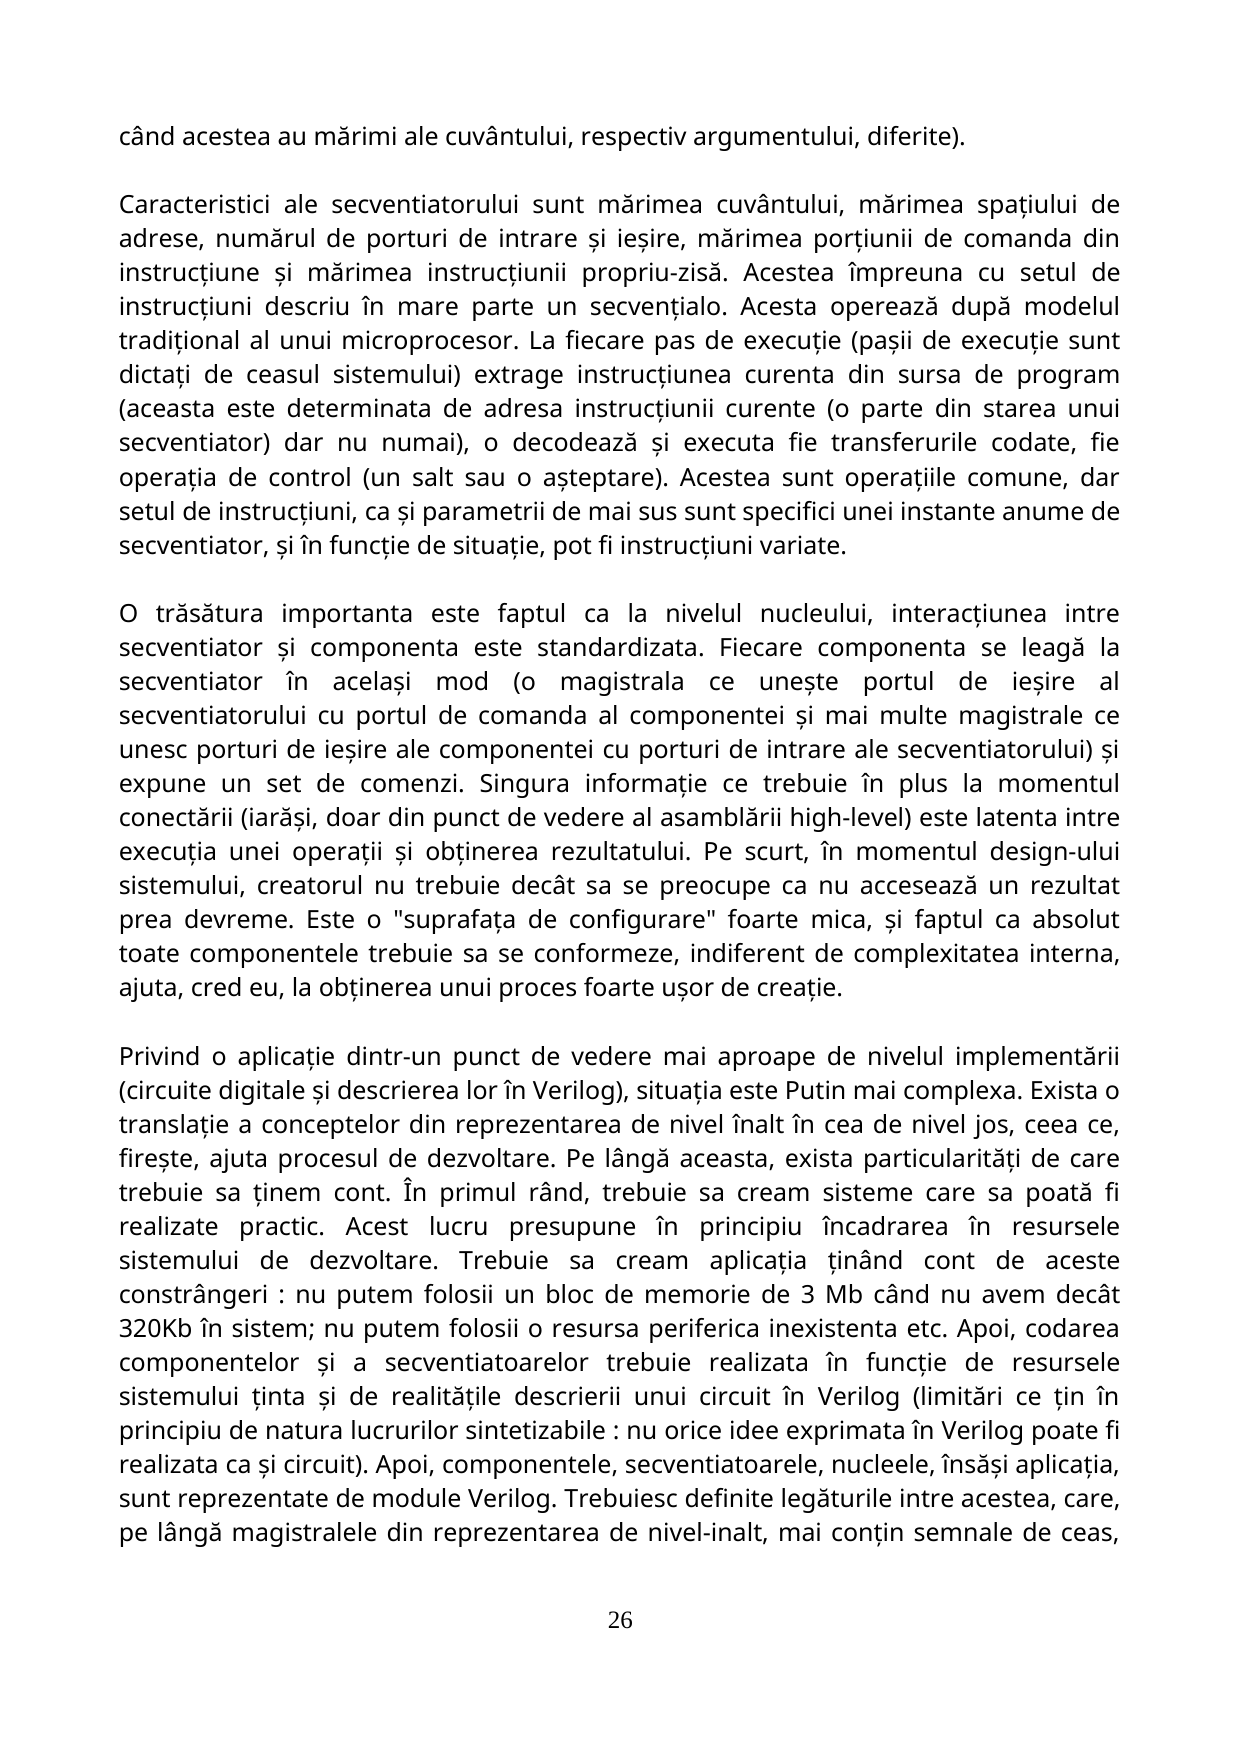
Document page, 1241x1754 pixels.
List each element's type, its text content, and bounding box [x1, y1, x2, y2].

text Privind o aplicație dintr-un punct de vedere mai aproape de nivelul implementării (circuite digitale și descrierea lor în Verilog), situația este Putin mai complexa. Exista o translație a conceptelor din reprezentarea de nivel înalt în cea de nivel jos, ceea ce, firește, ajuta procesul de dezvoltare. Pe lângă aceasta, exista particularități de care trebuie sa ținem cont. În primul rând, trebuie sa cream sisteme care sa poată fi realizate practic. Acest lucru presupune în principiu încadrarea în resursele sistemului de dezvoltare. Trebuie sa cream aplicația ținând cont de aceste constrângeri : nu putem folosii un bloc de memorie de 3 Mb când nu avem decât 320Kb în sistem; nu putem folosii o resursa periferica inexistenta etc. Apoi, codarea componentelor și a secventiatoarelor trebuie realizata în funcție de resursele sistemului ținta și de realitățile descrierii unui circuit în Verilog (limitări ce țin în principiu de natura lucrurilor sintetizabile : nu orice idee exprimata în Verilog poate fi realizata ca și circuit). Apoi, componentele, secventiatoarele, nucleele, însăși aplicația, sunt reprezentate de module Verilog. Trebuiesc definite legăturile intre acestea, care, pe lângă magistralele din reprezentarea de nivel-inalt, mai conțin semnale de ceas, [118, 1038, 1122, 1549]
text Caracteristici ale secventiatorului sunt mărimea cuvântului, mărimea spațiului de adrese, numărul de porturi de intrare și ieșire, mărimea porțiunii de comanda din instrucțiune și mărimea instrucțiunii propriu-zisă. Acestea împreuna cu setul de instrucțiuni descriu în mare parte un secvențialo. Acesta operează după modelul tradițional al unui microprocesor. La fiecare pas de execuție (pașii de execuție sunt dictați de ceasul sistemului) extrage instrucțiunea curenta din sursa de program (aceasta este determinata de adresa instrucțiunii curente (o parte din starea unui secventiator) dar nu numai), o decodează și executa fie transferurile codate, fie operația de control (un salt sau o așteptare). Acestea sunt operațiile comune, dar setul de instrucțiuni, ca și parametrii de mai sus sunt specifici unei instante anume de secventiator, și în funcție de situație, pot fi instrucțiuni variate. [118, 187, 1122, 561]
text O trăsătura importanta este faptul ca la nivelul nucleului, interacțiunea intre secventiator și componenta este standardizata. Fiecare componenta se leagă la secventiator în același mod (o magistrala ce unește portul de ieșire al secventiatorului cu portul de comanda al componentei și mai multe magistrale ce unesc porturi de ieșire ale componentei cu porturi de intrare ale secventiatorului) și expune un set de comenzi. Singura informație ce trebuie în plus la momentul conectării (iarăși, doar din punct de vedere al asamblării high-level) este latenta intre execuția unei operații și obținerea rezultatului. Pe scurt, în momentul design-ului sistemului, creatorul nu trebuie decât sa se preocupe ca nu accesează un rezultat prea devreme. Este o "suprafața de configurare" foarte mica, și faptul ca absolut toate componentele trebuie sa se conformeze, indiferent de complexitatea interna, ajuta, cred eu, la obținerea unui proces foarte ușor de creație. [118, 595, 1122, 1004]
text când acestea au mărimi ale cuvântului, respectiv argumentului, diferite). [118, 118, 1122, 153]
